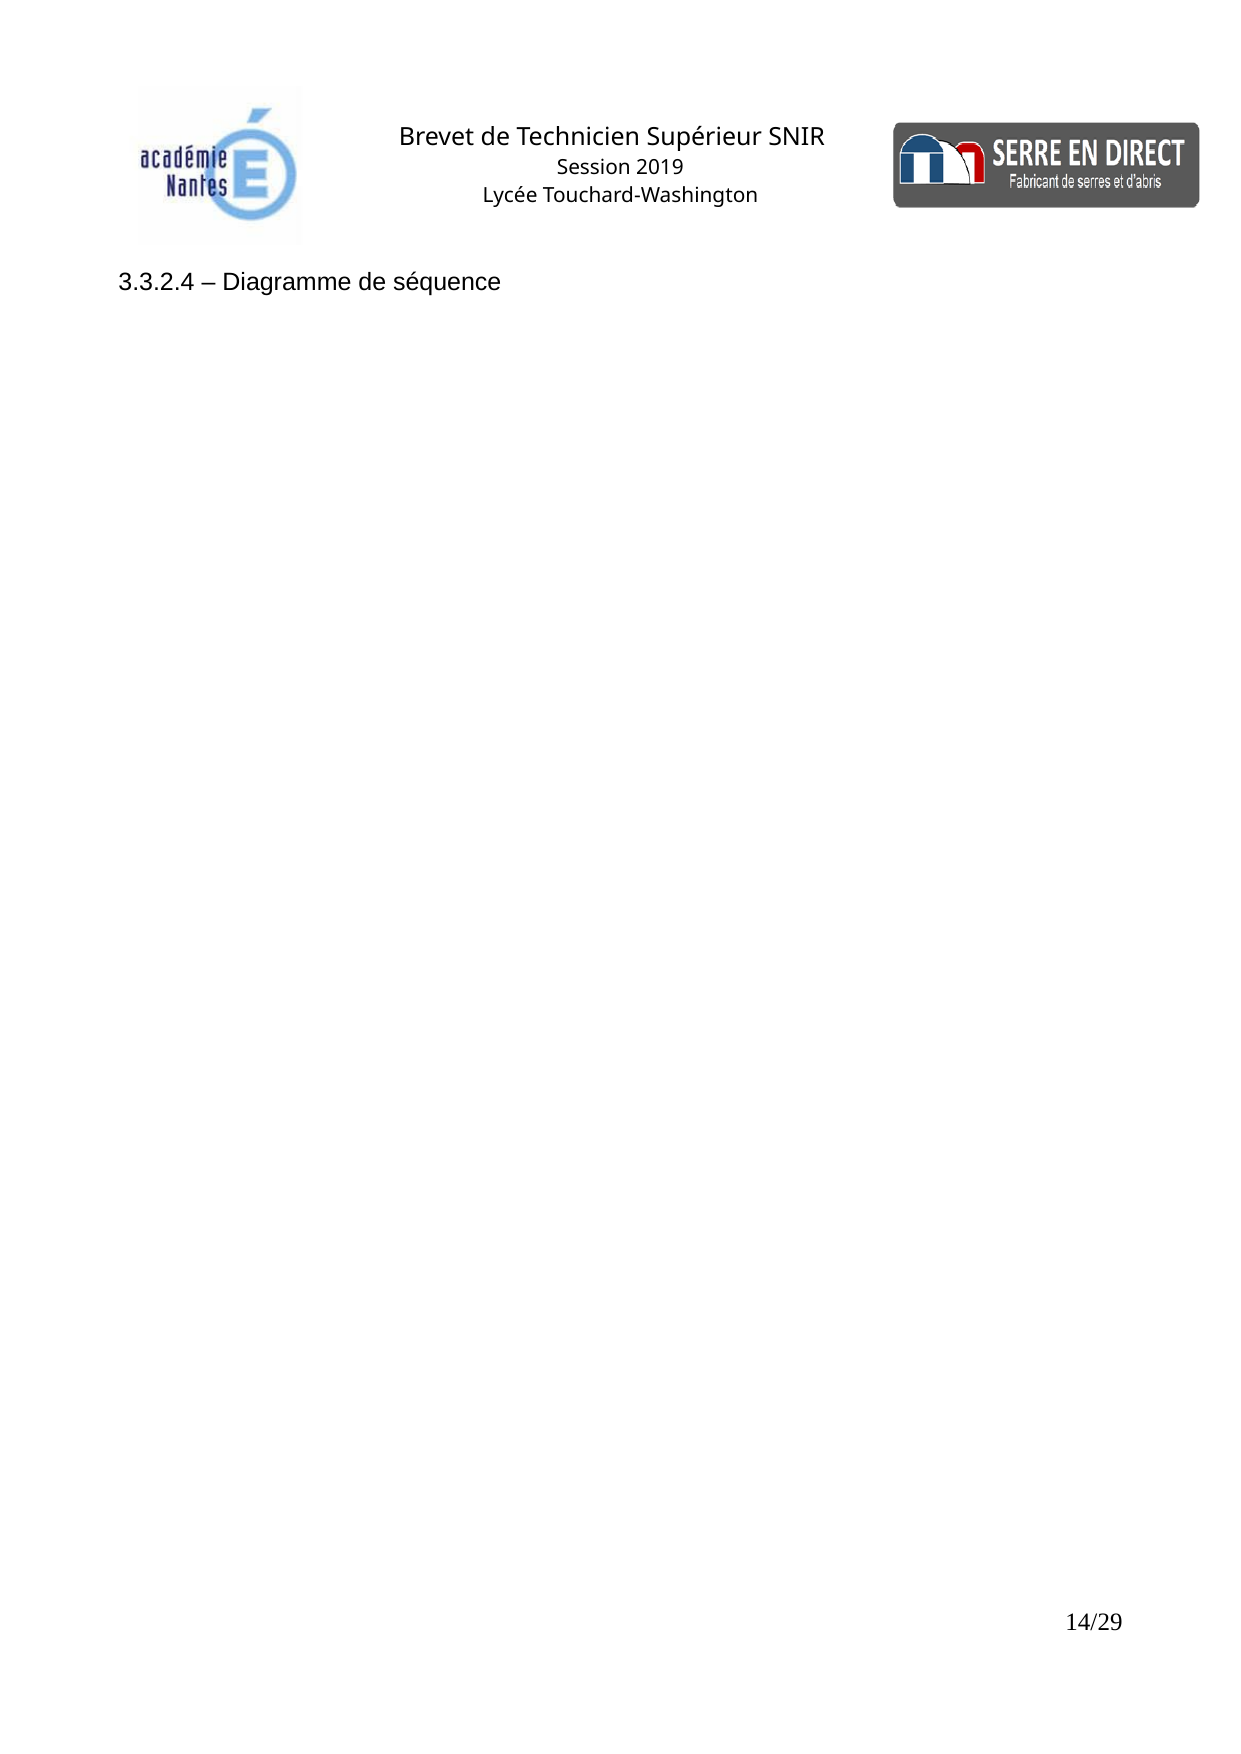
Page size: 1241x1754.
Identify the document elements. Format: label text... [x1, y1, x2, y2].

picture [888, 120, 1203, 212]
subtitle 3.3.2.4 – Diagramme de séquence [118, 267, 1122, 296]
picture [113, 86, 322, 248]
